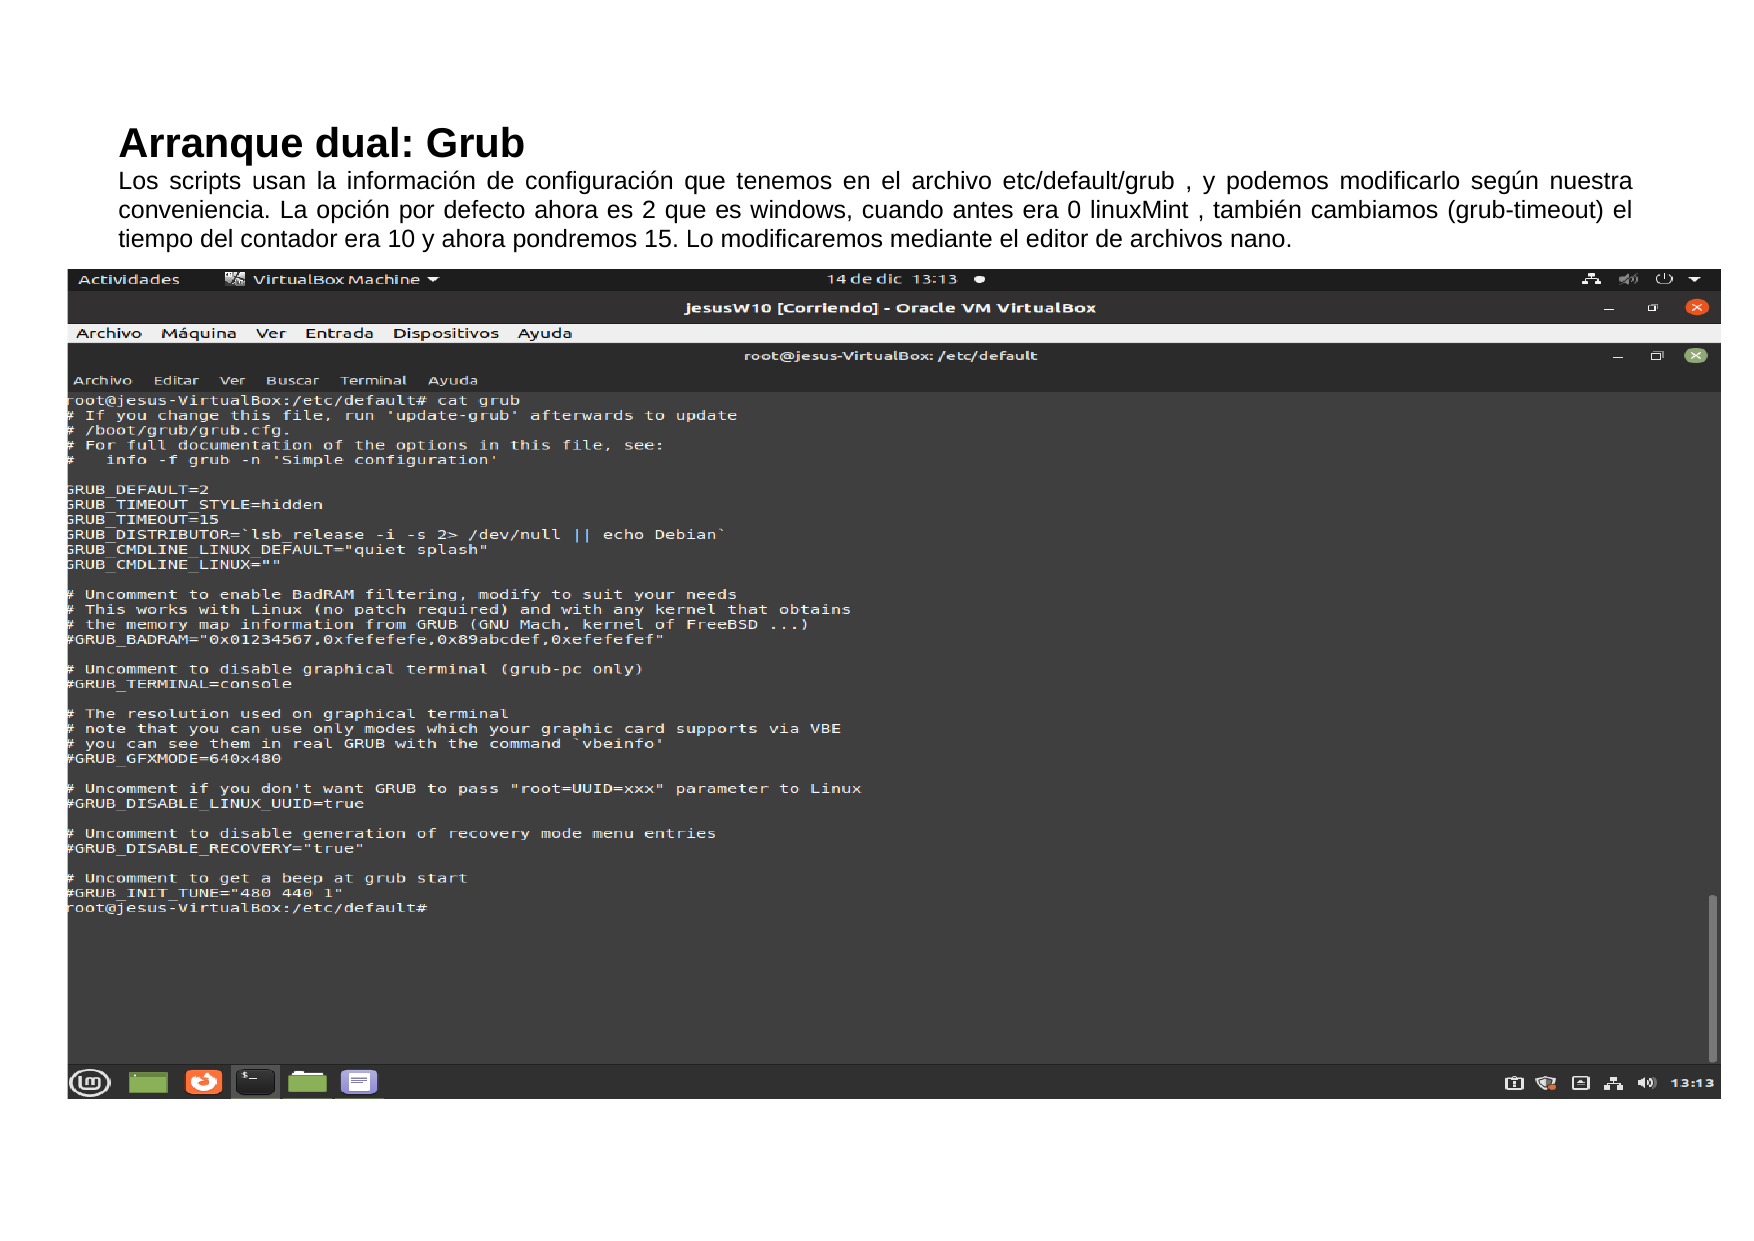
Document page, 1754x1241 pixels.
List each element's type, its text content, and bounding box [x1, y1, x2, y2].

picture [67, 269, 1721, 1099]
text Los scripts usan la información de configuración que tenemos en el archivo etc/default/grub , y podemos modificarlo según nuestra conveniencia. La opción por defecto ahora es 2 que es windows, cuando antes era 0 linuxMint , también cambiamos (grub-timeout) el tiempo del contador era 10 y ahora pondremos 15. Lo modificaremos mediante el editor de archivos nano. [118, 166, 1636, 252]
text Arranque dual: Grub [118, 118, 1636, 166]
